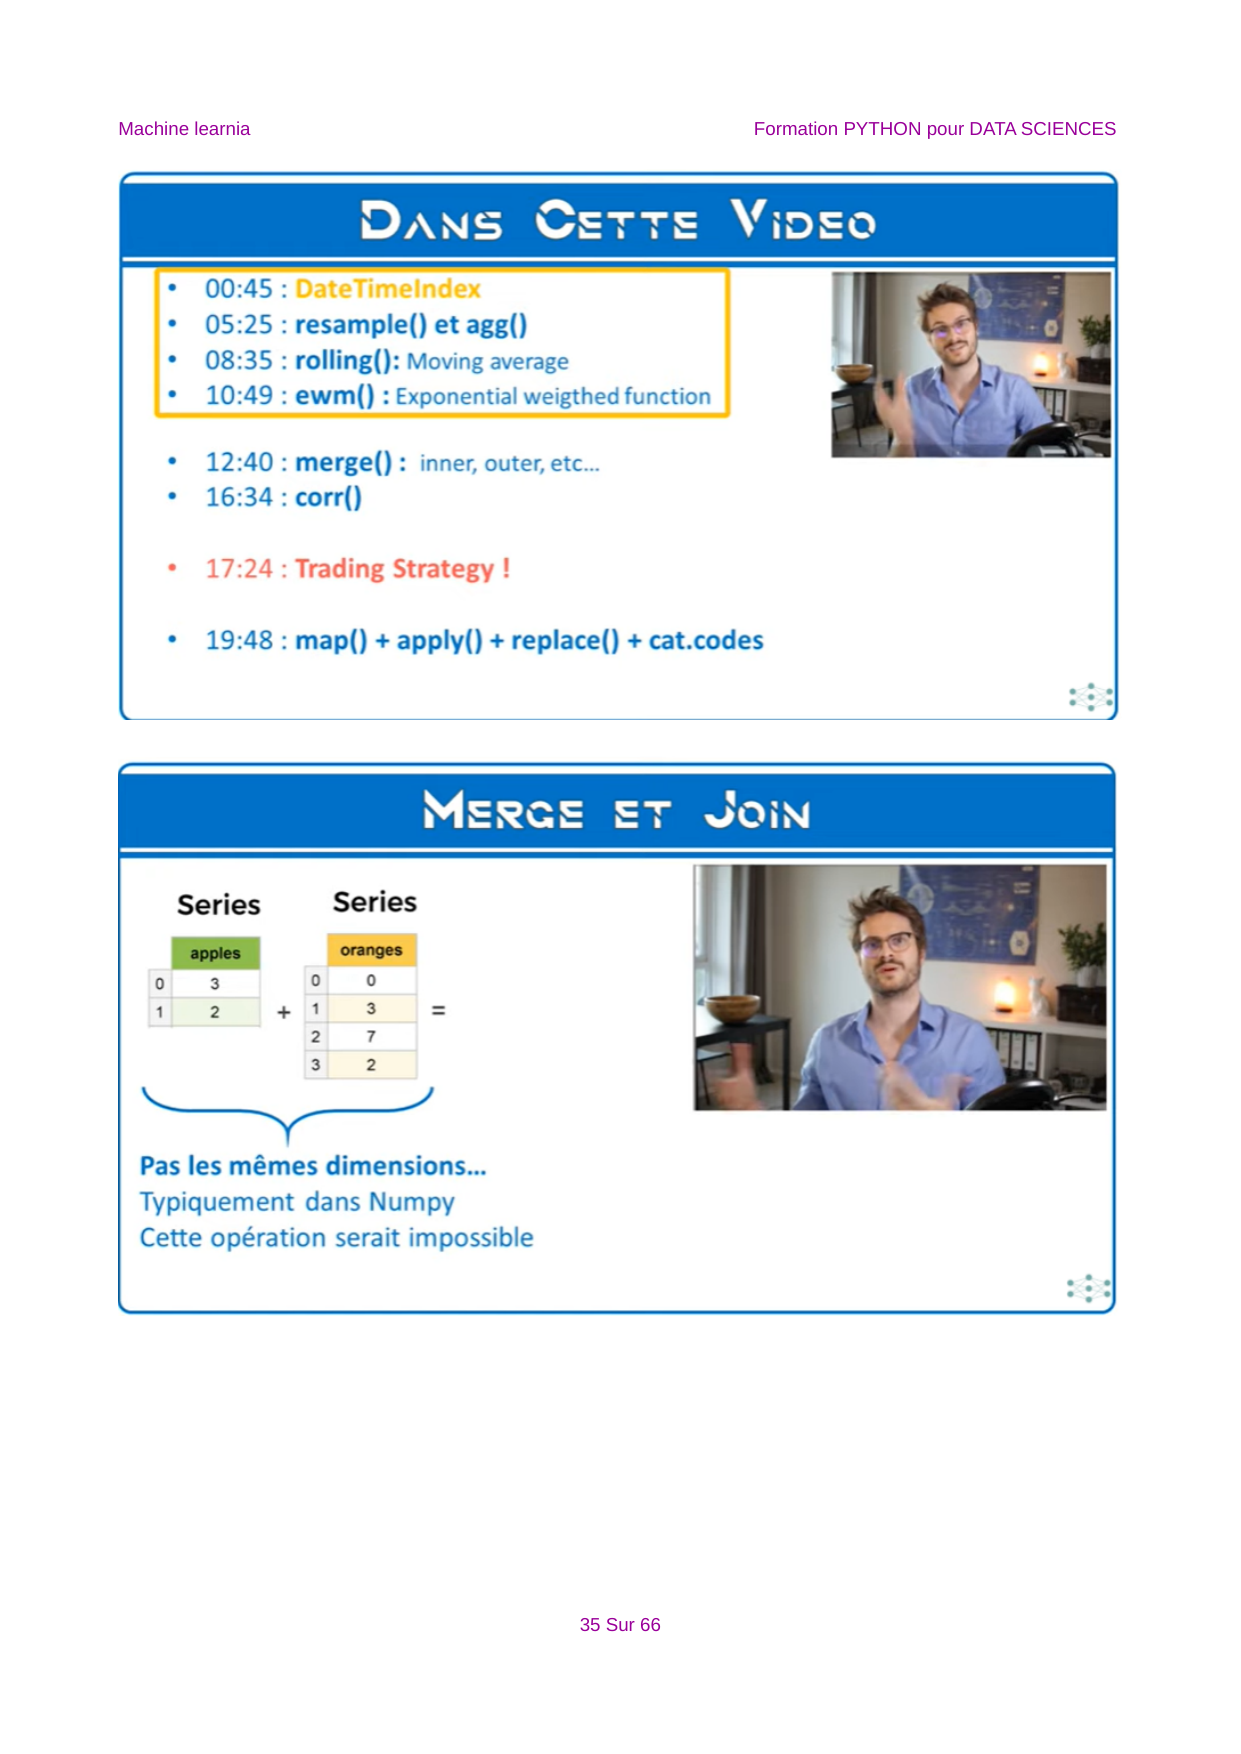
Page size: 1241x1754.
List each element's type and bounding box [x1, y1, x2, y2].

picture [118, 169, 1122, 720]
picture [118, 756, 1122, 1316]
